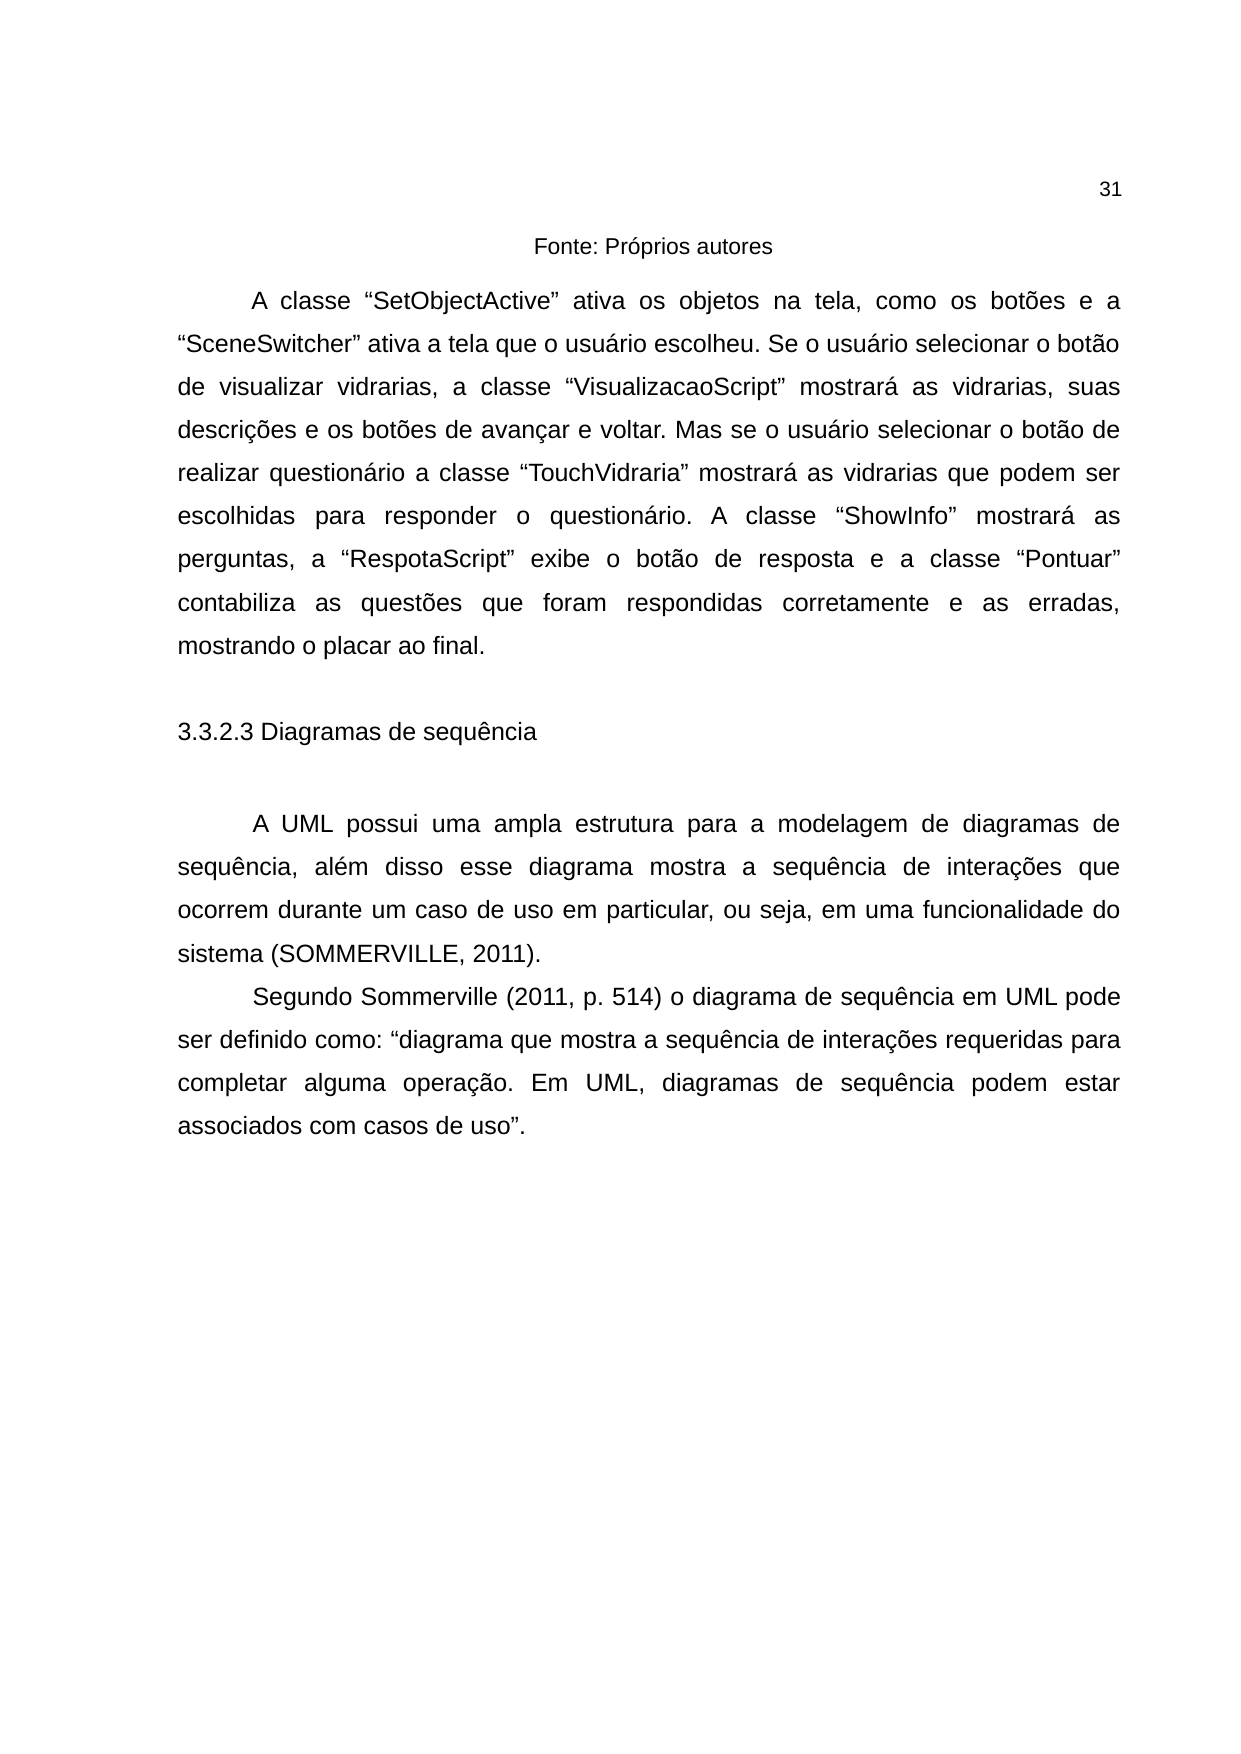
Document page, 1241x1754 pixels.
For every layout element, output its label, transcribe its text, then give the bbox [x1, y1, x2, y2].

text Fonte: Próprios autores [177, 231, 1122, 259]
text Segundo Sommerville (2011, p. 514) o diagrama de sequência em UML pode ser definido como: “diagrama que mostra a sequência de interações requeridas para completar alguma operação. Em UML, diagramas de sequência podem estar associados com casos de uso”. [177, 982, 1122, 1140]
text A UML possui uma ampla estrutura para a modelagem de diagramas de sequência, além disso esse diagrama mostra a sequência de interações que ocorrem durante um caso de uso em particular, ou seja, em uma funcionalidade do sistema (SOMMERVILLE, 2011). [177, 809, 1122, 967]
text A classe “SetObjectActive” ativa os objetos na tela, como os botões e a “SceneSwitcher” ativa a tela que o usuário escolheu. Se o usuário selecionar o botão de visualizar vidrarias, a classe “VisualizacaoScript” mostrará as vidrarias, suas descrições e os botões de avançar e voltar. Mas se o usuário selecionar o botão de realizar questionário a classe “TouchVidraria” mostrará as vidrarias que podem ser escolhidas para responder o questionário. A classe “ShowInfo” mostrará as perguntas, a “RespotaScript” exibe o botão de resposta e a classe “Pontuar” contabiliza as questões que foram respondidas corretamente e as erradas, mostrando o placar ao final. [177, 286, 1122, 659]
subtitle 3.3.2.3 Diagramas de sequência [177, 717, 1122, 746]
